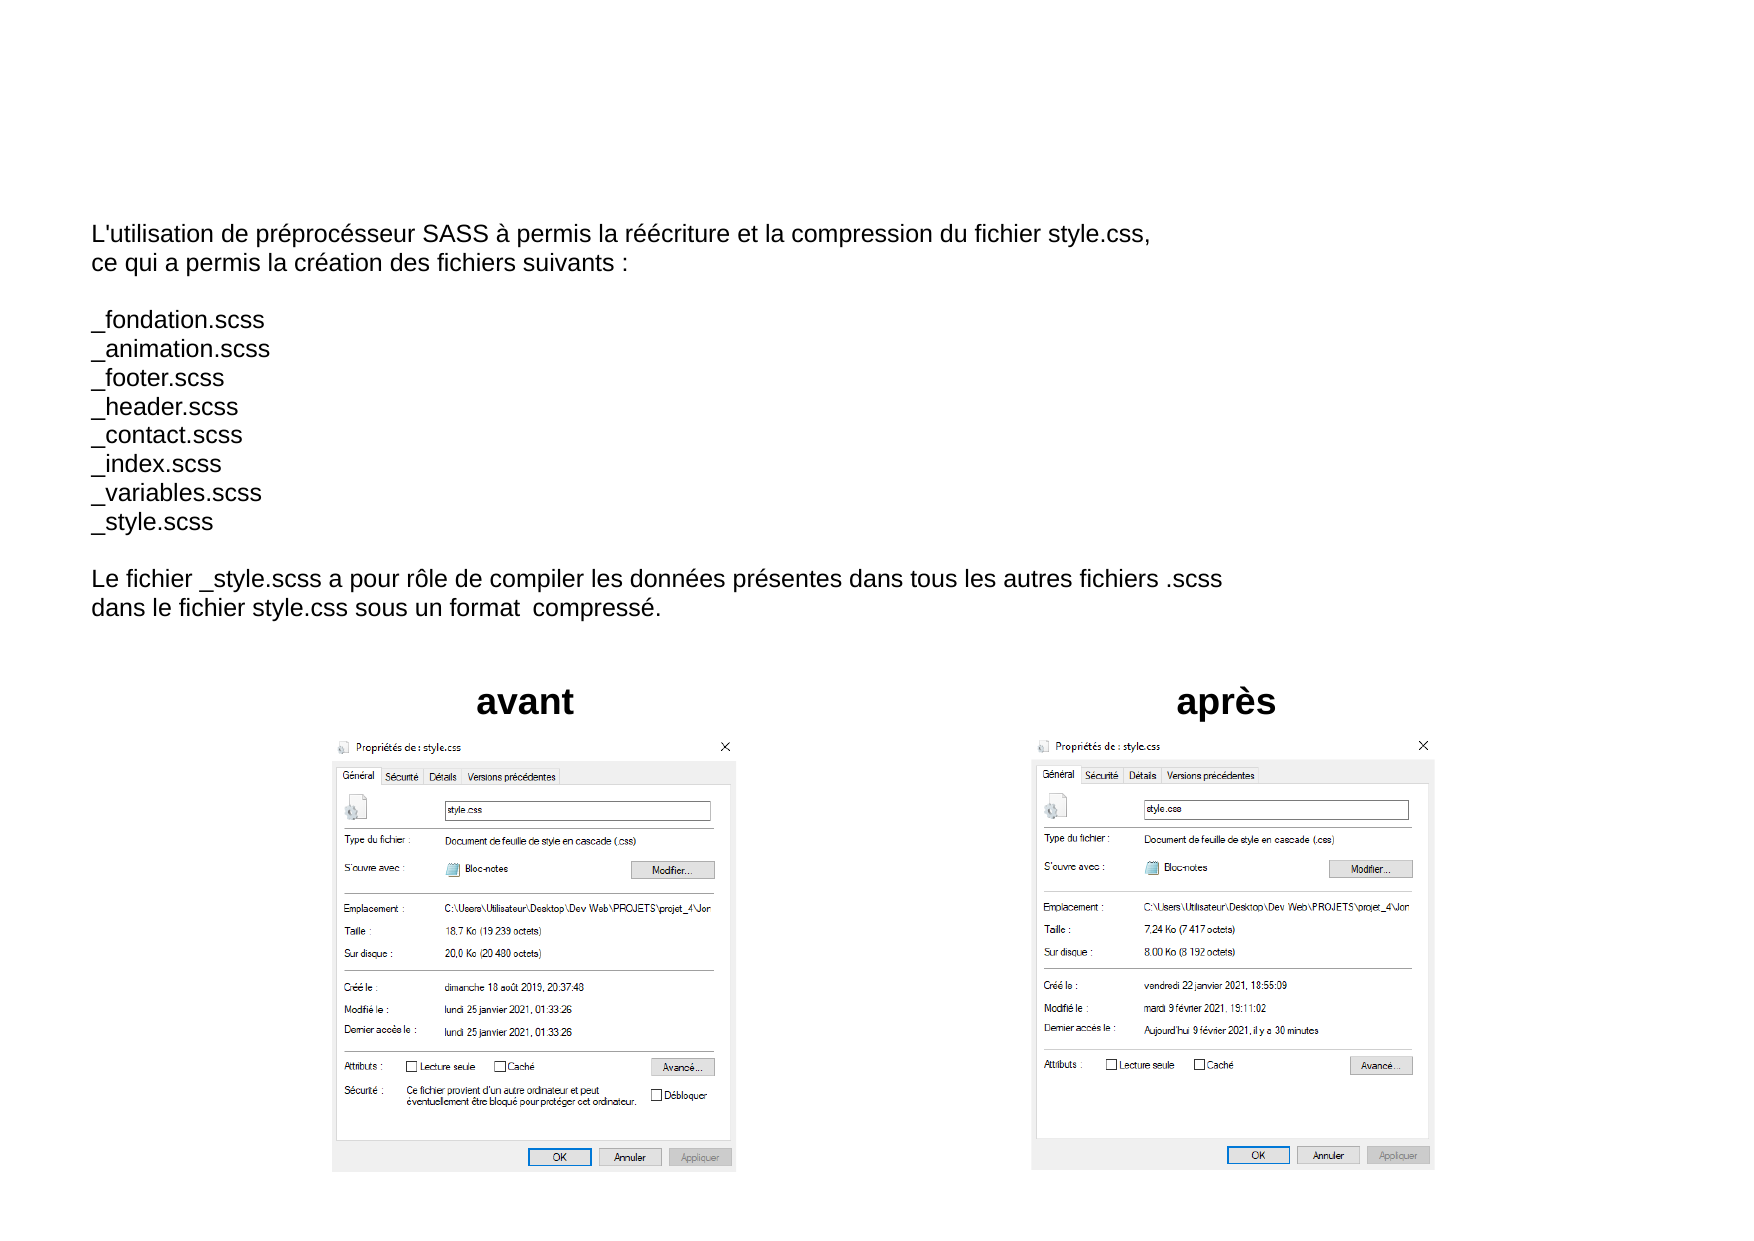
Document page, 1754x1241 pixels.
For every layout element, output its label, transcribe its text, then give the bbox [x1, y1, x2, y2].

text _style.scss [18, 506, 1736, 535]
text _index.scss [18, 449, 1736, 478]
text _header.scss [18, 391, 1736, 420]
text Le fichier _style.scss a pour rôle de compiler les données présentes dans tous les autres fichiers .scss [18, 564, 1736, 593]
text _animation.scss [18, 334, 1736, 363]
text ce qui a permis la création des fichiers suivants : [18, 248, 1736, 276]
picture [332, 736, 737, 1172]
text _contact.scss [18, 420, 1736, 449]
text dans le fichier style.css sous un format compressé. [18, 593, 1736, 621]
text L'utilisation de préprocésseur SASS à permis la réécriture et la compression du fichier style.css, [18, 219, 1736, 248]
picture [1031, 734, 1435, 1170]
text _fondation.scss [18, 305, 1736, 334]
text _variables.scss [18, 478, 1736, 506]
text _footer.scss [18, 363, 1736, 391]
text avant après [18, 679, 1736, 722]
